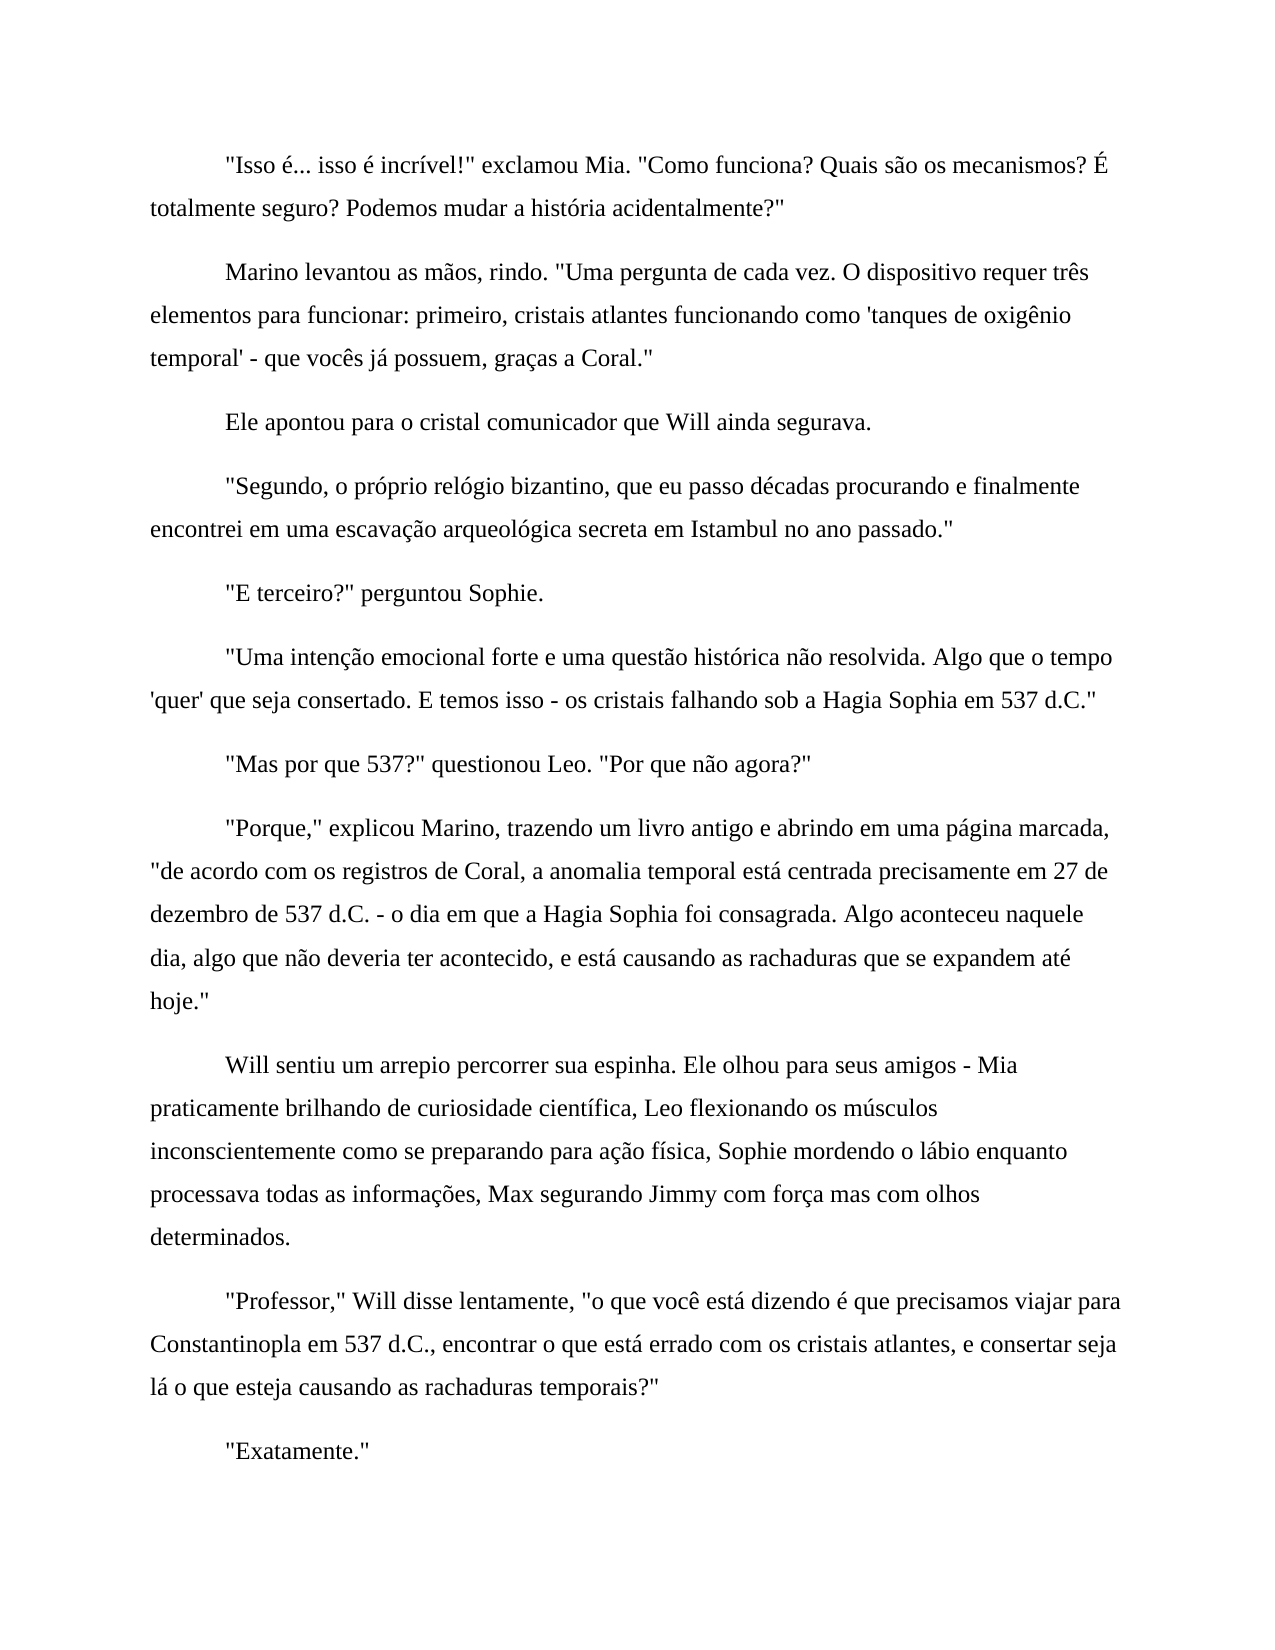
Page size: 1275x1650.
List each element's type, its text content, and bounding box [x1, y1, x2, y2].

text "E terceiro?" perguntou Sophie. [150, 578, 1125, 607]
text "Isso é... isso é incrível!" exclamou Mia. "Como funciona? Quais são os mecanismos? É totalmente seguro? Podemos mudar a história acidentalmente?" [150, 150, 1125, 222]
text "Uma intenção emocional forte e uma questão histórica não resolvida. Algo que o tempo 'quer' que seja consertado. E temos isso - os cristais falhando sob a Hagia Sophia em 537 d.C." [150, 642, 1125, 714]
text "Segundo, o próprio relógio bizantino, que eu passo décadas procurando e finalmente encontrei em uma escavação arqueológica secreta em Istambul no ano passado." [150, 471, 1125, 543]
text Will sentiu um arrepio percorrer sua espinha. Ele olhou para seus amigos - Mia praticamente brilhando de curiosidade científica, Leo flexionando os músculos inconscientemente como se preparando para ação física, Sophie mordendo o lábio enquanto processava todas as informações, Max segurando Jimmy com força mas com olhos determinados. [150, 1050, 1125, 1251]
text Marino levantou as mãos, rindo. "Uma pergunta de cada vez. O dispositivo requer três elementos para funcionar: primeiro, cristais atlantes funcionando como 'tanques de oxigênio temporal' - que vocês já possuem, graças a Coral." [150, 257, 1125, 372]
text Ele apontou para o cristal comunicador que Will ainda segurava. [150, 407, 1125, 436]
text "Exatamente." [150, 1436, 1125, 1465]
text "Professor," Will disse lentamente, "o que você está dizendo é que precisamos viajar para Constantinopla em 537 d.C., encontrar o que está errado com os cristais atlantes, e consertar seja lá o que esteja causando as rachaduras temporais?" [150, 1286, 1125, 1401]
text "Porque," explicou Marino, trazendo um livro antigo e abrindo em uma página marcada, "de acordo com os registros de Coral, a anomalia temporal está centrada precisamente em 27 de dezembro de 537 d.C. - o dia em que a Hagia Sophia foi consagrada. Algo aconteceu naquele dia, algo que não deveria ter acontecido, e está causando as rachaduras que se expandem até hoje." [150, 813, 1125, 1014]
text "Mas por que 537?" questionou Leo. "Por que não agora?" [150, 749, 1125, 778]
